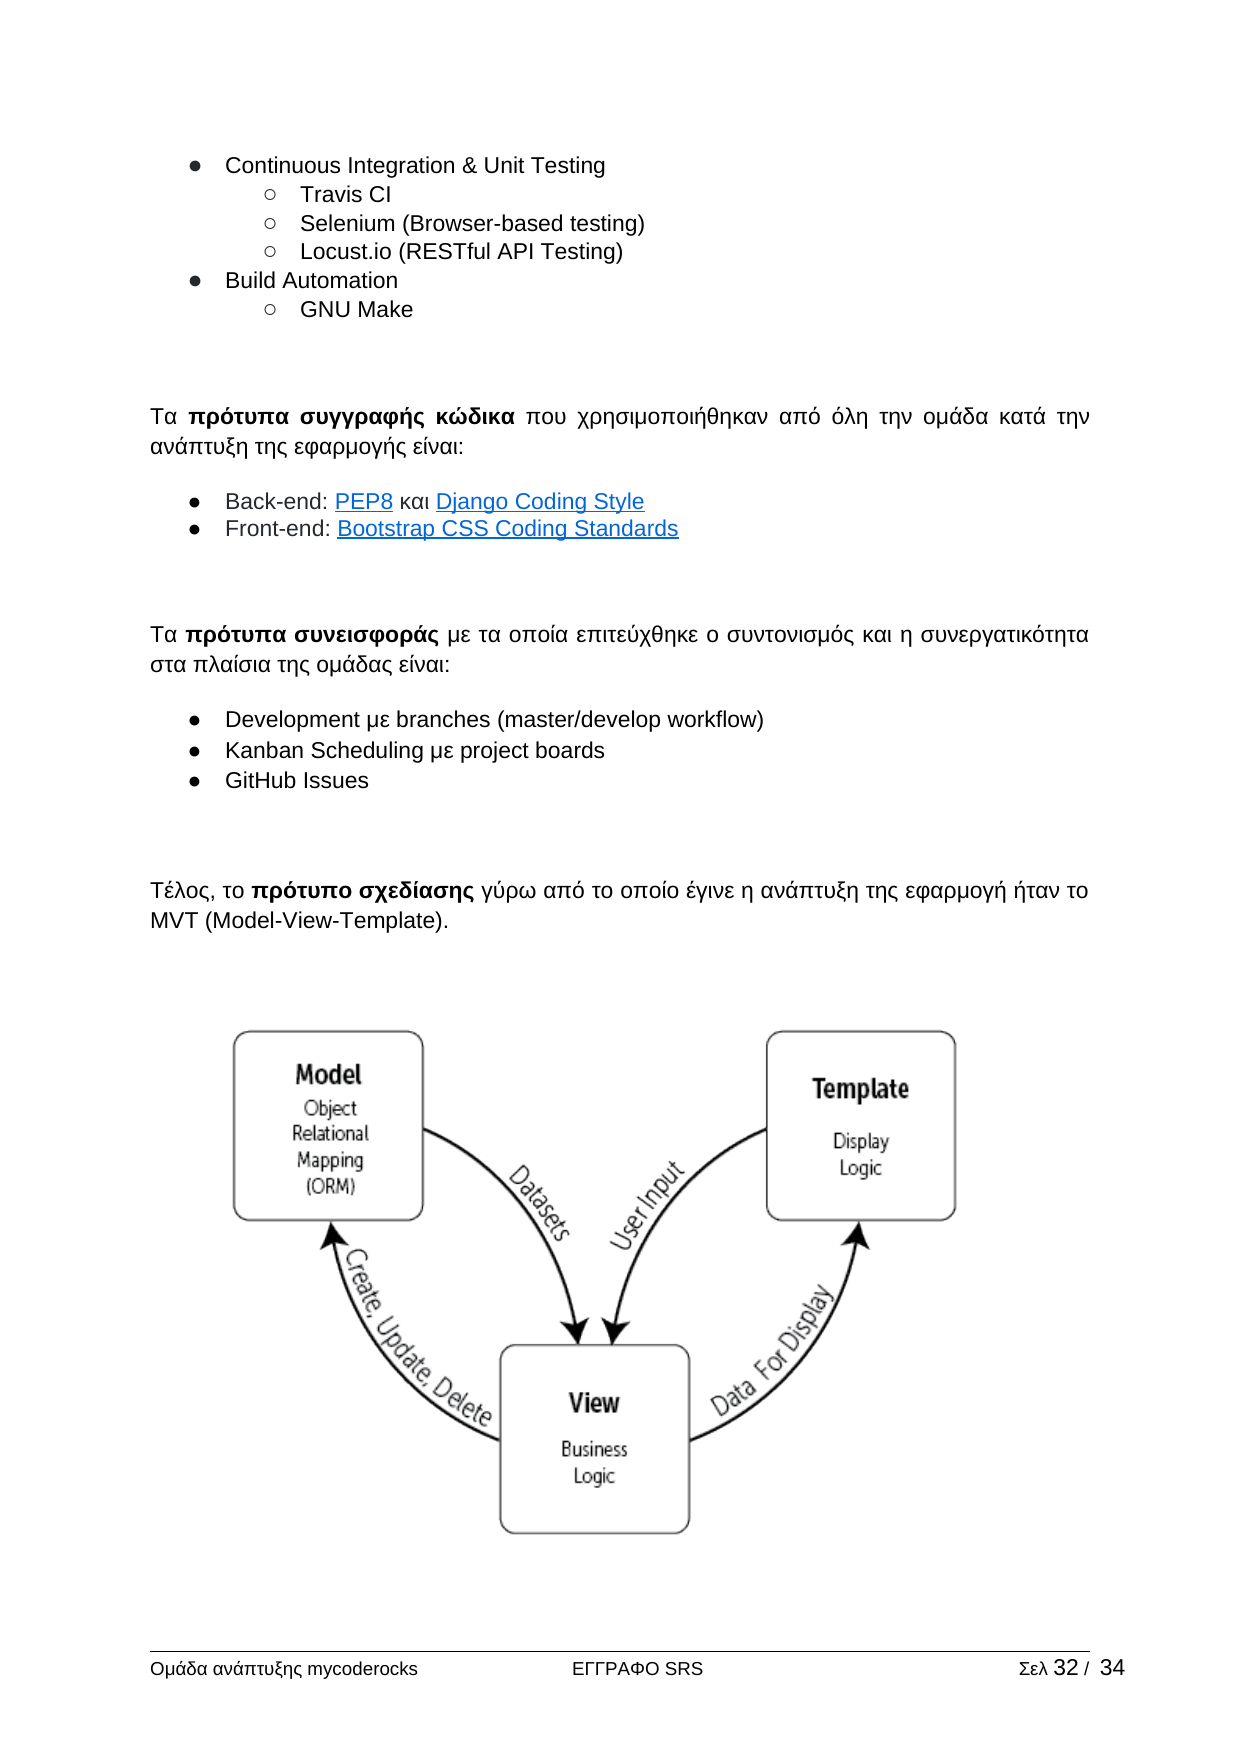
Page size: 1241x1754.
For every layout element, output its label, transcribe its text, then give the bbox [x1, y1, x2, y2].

list GitHub Issues [187, 767, 1090, 793]
list GNU Make [262, 294, 1090, 322]
text Τα πρότυπα συνεισφοράς με τα οποία επιτεύχθηκε ο συντονισμός και η συνεργατικότητα στα πλαίσια της ομάδας είναι: [150, 621, 1090, 678]
list Front-end: Bootstrap CSS Coding Standards [187, 514, 1090, 541]
list Selenium (Browser-based testing) [262, 207, 1090, 236]
text Τέλος, το πρότυπο σχεδίασης γύρω από το οποίο έγινε η ανάπτυξη της εφαρμογή ήταν το MVT (Model-View-Template). [150, 877, 1090, 934]
list Development με branches (master/develop workflow) [187, 706, 1090, 733]
list Build Automation [187, 265, 1090, 294]
list Travis CI [262, 179, 1090, 207]
list Continuous Integration & Unit Testing [187, 150, 1090, 179]
list Kanban Scheduling με project boards [187, 737, 1090, 763]
text Τα πρότυπα συγγραφής κώδικα που χρησιμοποιήθηκαν από όλη την ομάδα κατά την ανάπτυξη της εφαρμογής είναι: [150, 403, 1090, 459]
list Back-end: PEP8 και Django Coding Style [187, 488, 1090, 514]
list Locust.io (RESTful API Testing) [262, 236, 1090, 265]
picture [203, 975, 979, 1563]
